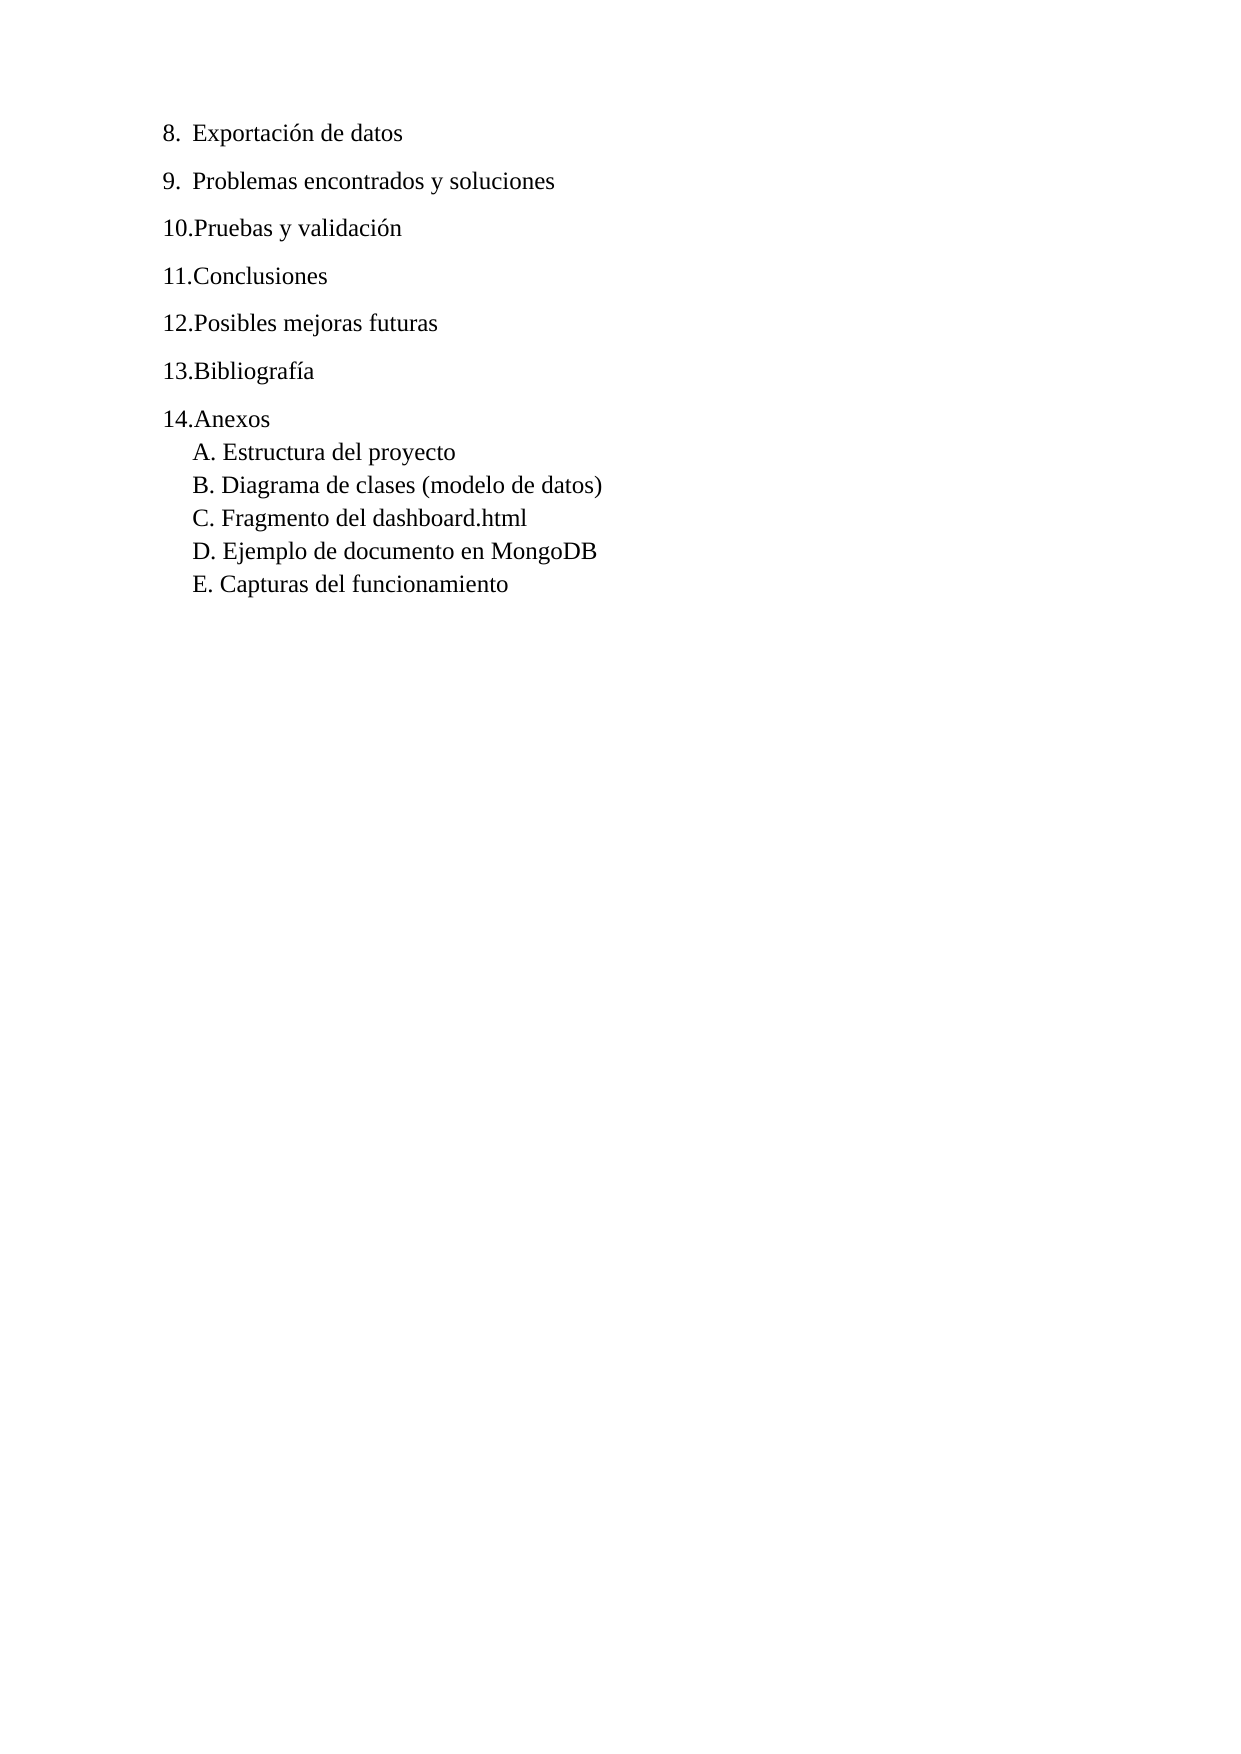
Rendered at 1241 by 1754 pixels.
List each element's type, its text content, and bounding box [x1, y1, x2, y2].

list Pruebas y validación [162, 213, 1122, 242]
list Problemas encontrados y soluciones [162, 166, 1122, 194]
list Posibles mejoras futuras [162, 308, 1122, 337]
list Exportación de datos [162, 118, 1122, 147]
list Anexos A. Estructura del proyecto B. Diagrama de clases (modelo de datos) C. Fragmento del dashboard.html D. Ejemplo de documento en MongoDB E. Capturas del funcionamiento [162, 404, 1122, 598]
list Bibliografía [162, 356, 1122, 385]
list Conclusiones [162, 261, 1122, 290]
